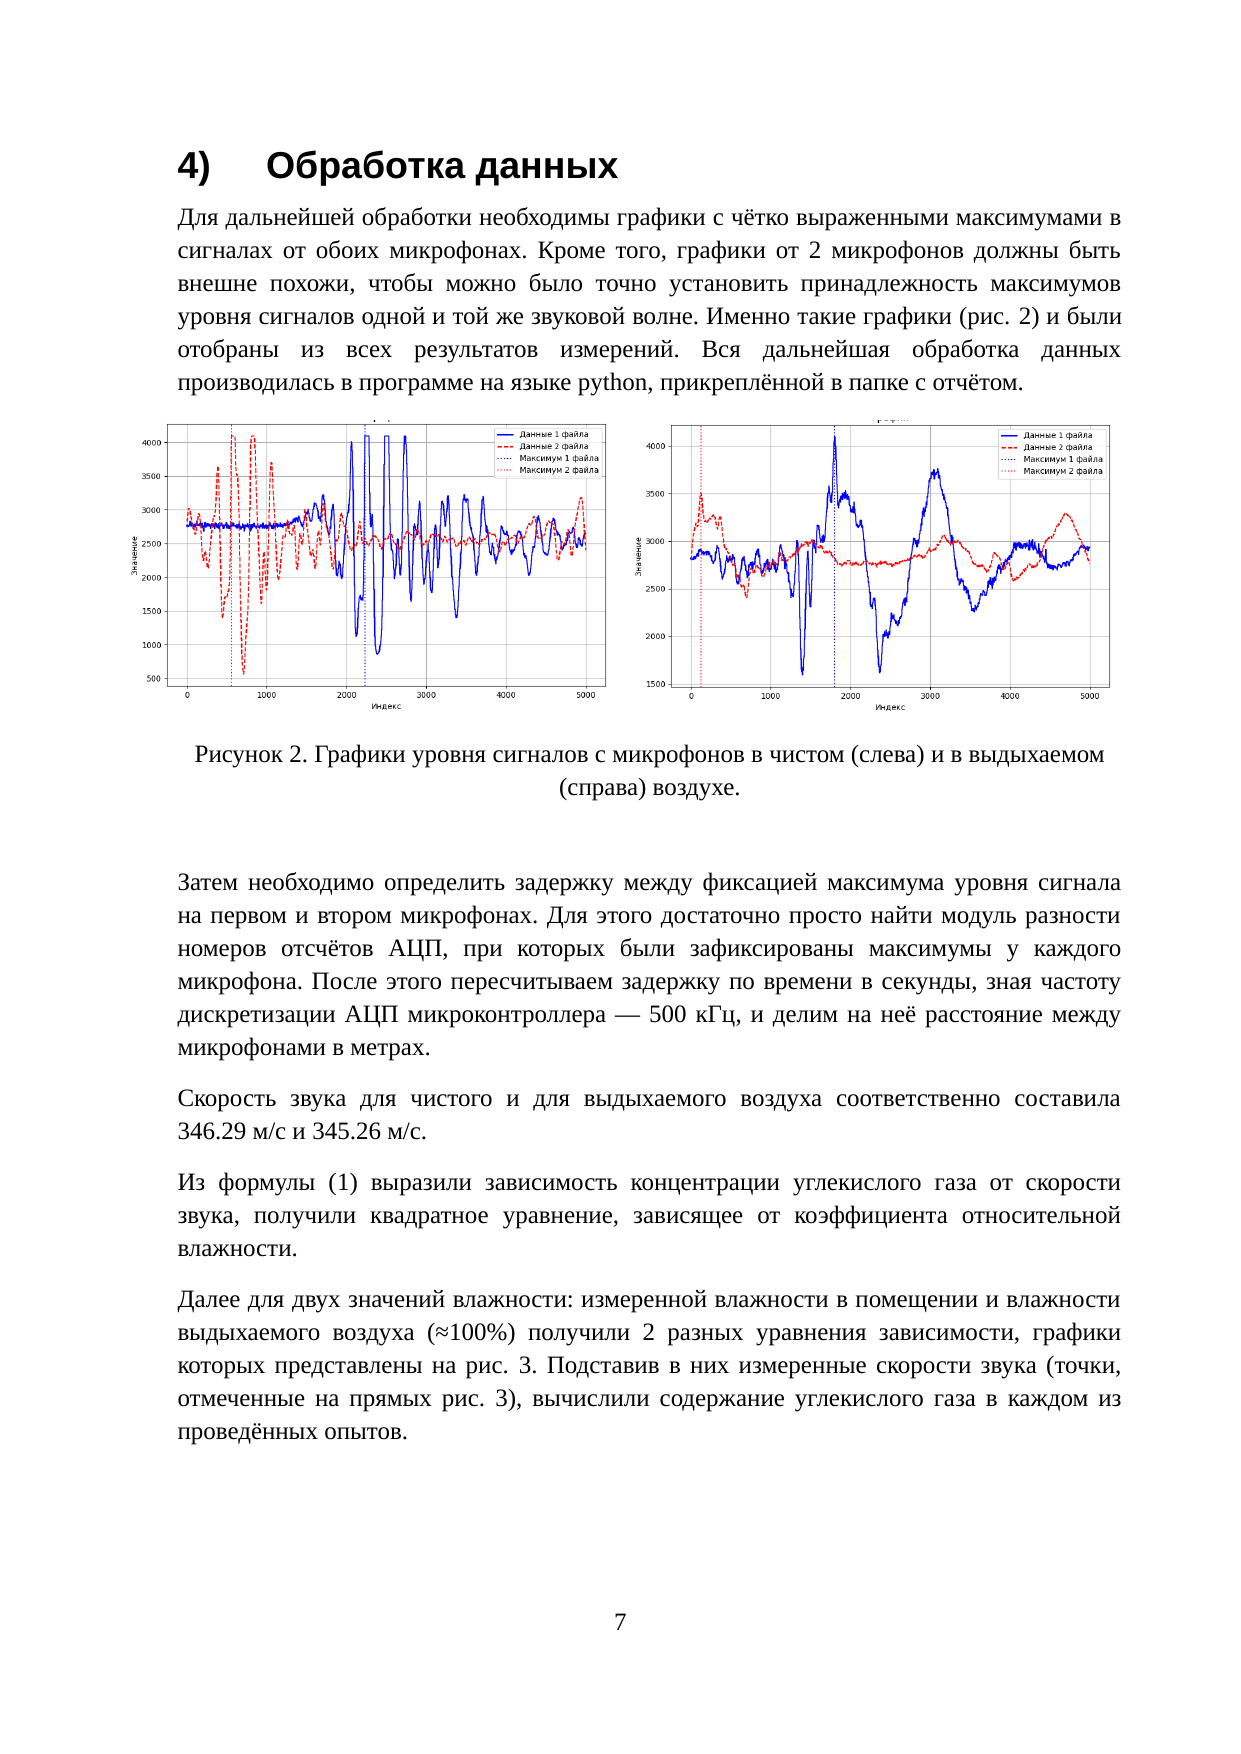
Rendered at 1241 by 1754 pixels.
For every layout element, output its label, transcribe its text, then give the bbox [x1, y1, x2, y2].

text Рисунок 2. Графики уровня сигналов с микрофонов в чистом (слева) и в выдыхаемом (справа) воздухе. [177, 739, 1122, 801]
text Далее для двух значений влажности: измеренной влажности в помещении и влажности выдыхаемого воздуха (≈100%) получили 2 разных уравнения зависимости, графики которых представлены на рис. 3. Подставив в них измеренные скорости звука (точки, отмеченные на прямых рис. 3), вычислили содержание углекислого газа в каждом из проведённых опытов. [177, 1284, 1122, 1444]
picture [125, 420, 614, 713]
table_header [118, 415, 621, 722]
text Из формулы (1) выразили зависимость концентрации углекислого газа от скорости звука, получили квадратное уравнение, зависящее от коэффициента относительной влажности. [177, 1167, 1122, 1262]
subtitle Обработка данных [177, 143, 1093, 186]
text Скорость звука для чистого и для выдыхаемого воздуха соответственно составила 346.29 м/с и 345.26 м/с. [177, 1083, 1122, 1145]
table_header [621, 415, 1122, 722]
picture [628, 420, 1115, 716]
text Для дальнейшей обработки необходимы графики с чётко выраженными максимумами в сигналах от обоих микрофонах. Кроме того, графики от 2 микрофонов должны быть внешне похожи, чтобы можно было точно установить принадлежность максимумов уровня сигналов одной и той же звуковой волне. Именно такие графики (рис. 2) и были отобраны из всех результатов измерений. Вся дальнейшая обработка данных производилась в программе на языке python, прикреплённой в папке с отчётом. [177, 202, 1122, 396]
text Затем необходимо определить задержку между фиксацией максимума уровня сигнала на первом и втором микрофонах. Для этого достаточно просто найти модуль разности номеров отсчётов АЦП, при которых были зафиксированы максимумы у каждого микрофона. После этого пересчитываем задержку по времени в секунды, зная частоту дискретизации АЦП микроконтроллера — 500 кГц, и делим на неё расстояние между микрофонами в метрах. [177, 867, 1122, 1061]
